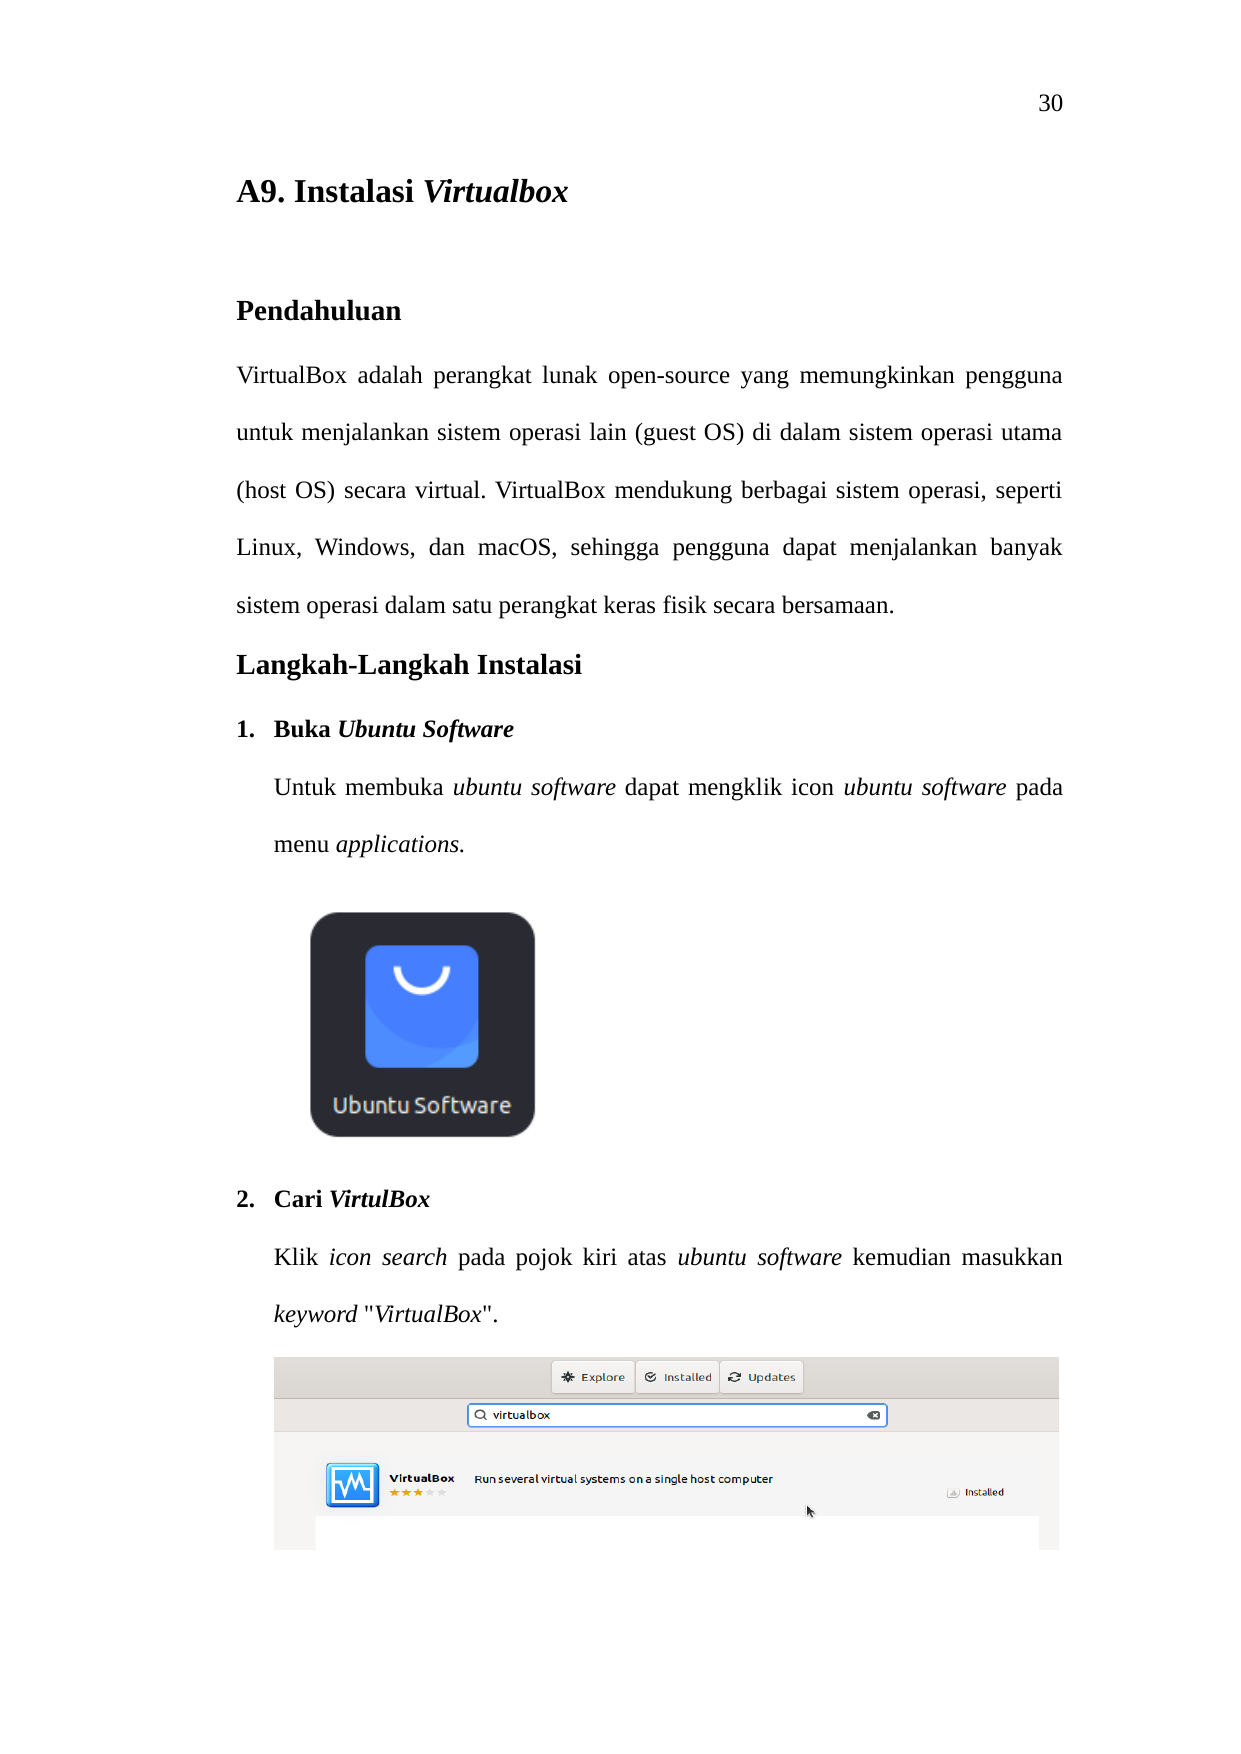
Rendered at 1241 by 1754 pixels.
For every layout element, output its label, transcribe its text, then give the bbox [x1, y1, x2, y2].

text Langkah-Langkah Instalasi [236, 647, 1063, 681]
text VirtualBox adalah perangkat lunak open-source yang memungkinkan pengguna untuk menjalankan sistem operasi lain (guest OS) di dalam sistem operasi utama (host OS) secara virtual. VirtualBox mendukung berbagai sistem operasi, seperti Linux, Windows, dan macOS, sehingga pengguna dapat menjalankan banyak sistem operasi dalam satu perangkat keras fisik secara bersamaan. [236, 360, 1063, 619]
list Untuk membuka ubuntu software dapat mengklik icon ubuntu software pada menu applications. [236, 772, 1063, 858]
text Pendahuluan [236, 293, 1063, 326]
list Cari VirtulBox [236, 1184, 1063, 1213]
subtitle A9. Instalasi Virtualbox [236, 172, 1063, 210]
list Klik icon search pada pojok kiri atas ubuntu software kemudian masukkan keyword "VirtualBox". [236, 1242, 1063, 1328]
list Buka Ubuntu Software [236, 714, 1063, 743]
picture [273, 887, 576, 1156]
